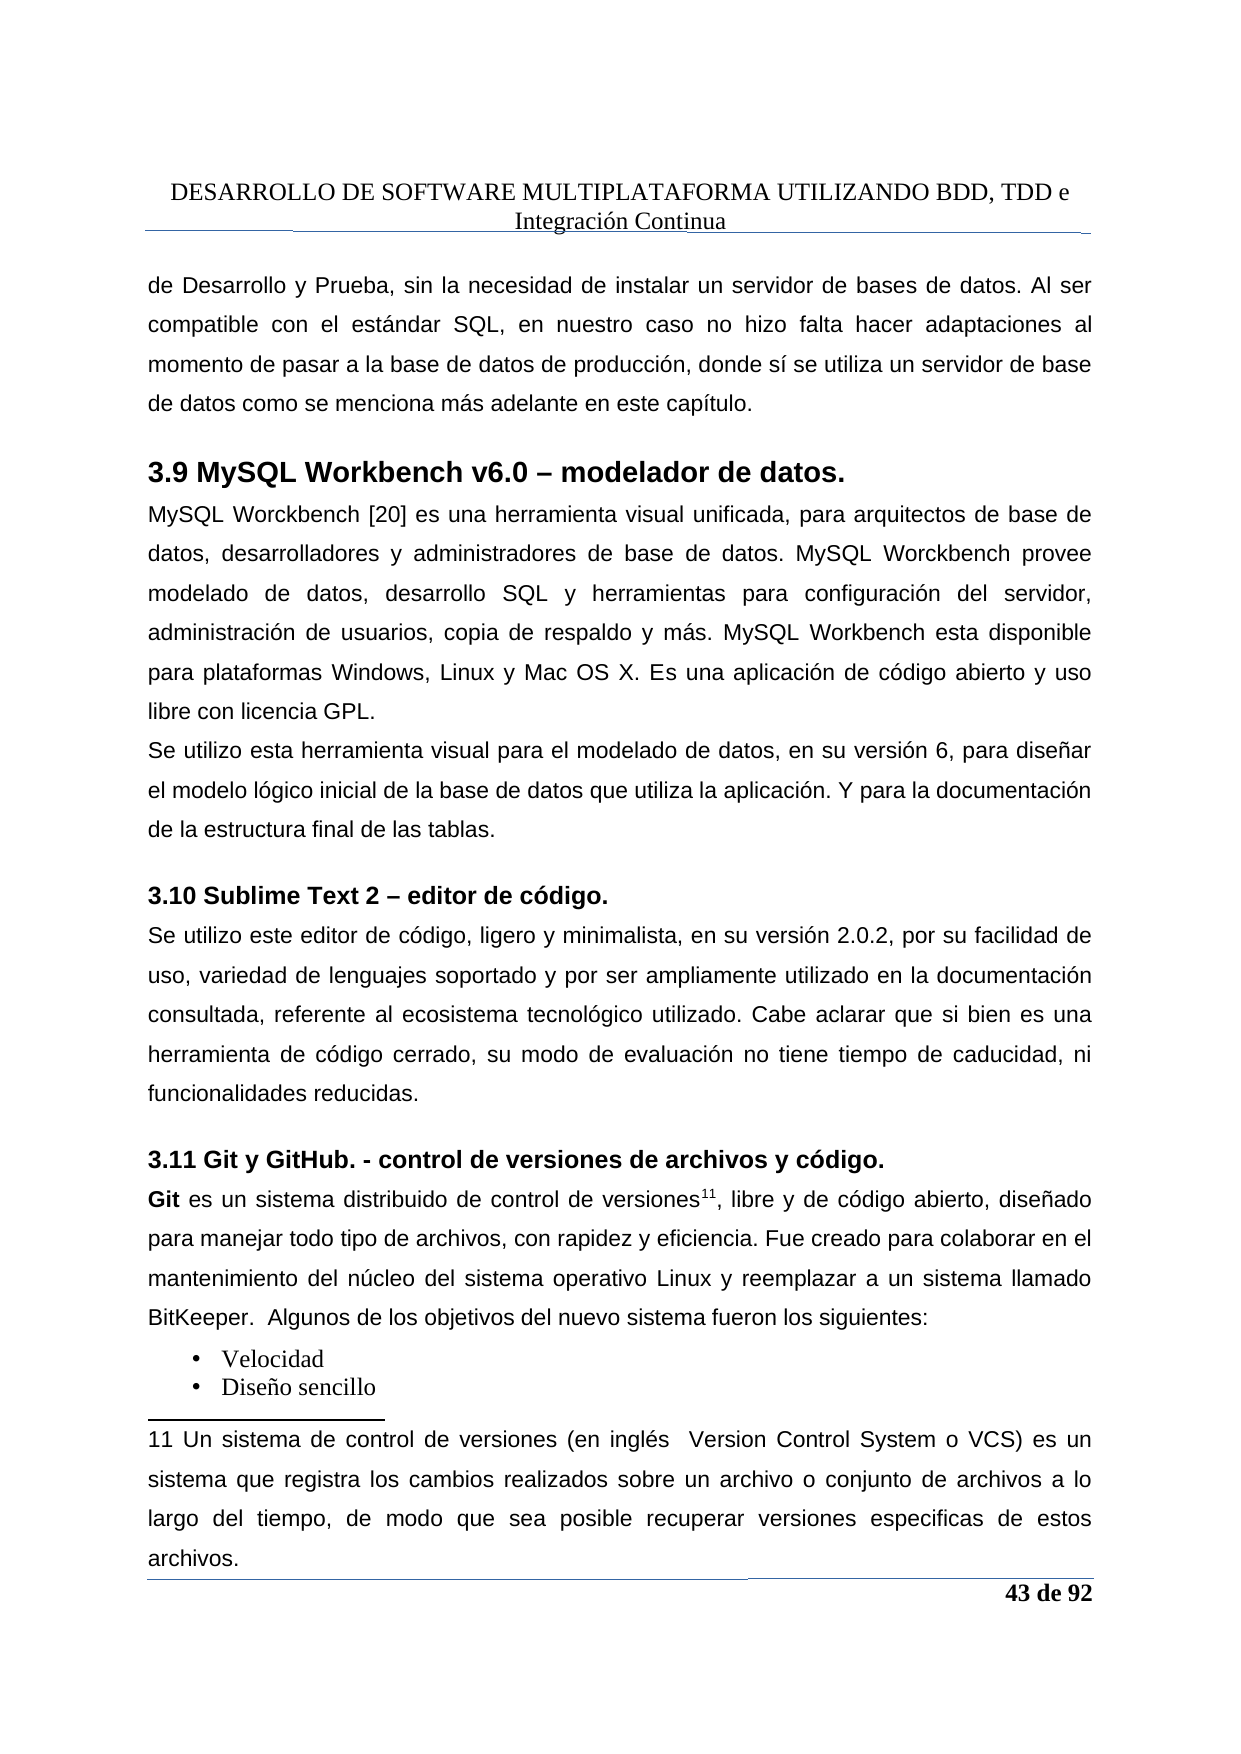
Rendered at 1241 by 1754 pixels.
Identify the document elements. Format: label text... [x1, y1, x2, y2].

subtitle 3.10 Sublime Text 2 – editor de código. [148, 881, 1093, 910]
subtitle 3.11 Git y GitHub. - control de versiones de archivos y código. [148, 1144, 1093, 1173]
text Se utilizo este editor de código, ligero y minimalista, en su versión 2.0.2, por su facilidad de uso, variedad de lenguajes soportado y por ser ampliamente utilizado en la documentación consultada, referente al ecosistema tecnológico utilizado. Cabe aclarar que si bien es una herramienta de código cerrado, su modo de evaluación no tiene tiempo de caducidad, ni funcionalidades reducidas. [148, 922, 1093, 1106]
list Diseño sencillo [192, 1372, 1093, 1401]
text de Desarrollo y Prueba, sin la necesidad de instalar un servidor de bases de datos. Al ser compatible con el estándar SQL, en nuestro caso no hizo falta hacer adaptaciones al momento de pasar a la base de datos de producción, donde sí se utiliza un servidor de base de datos como se menciona más adelante en este capítulo. [148, 272, 1093, 416]
text Un sistema de control de versiones (en inglés Version Control System o VCS) es un sistema que registra los cambios realizados sobre un archivo o conjunto de archivos a lo largo del tiempo, de modo que sea posible recuperar versiones especificas de estos archivos. [148, 1426, 1093, 1571]
text Se utilizo esta herramienta visual para el modelado de datos, en su versión 6, para diseñar el modelo lógico inicial de la base de datos que utiliza la aplicación. Y para la documentación de la estructura final de las tablas. [148, 737, 1093, 843]
text Git es un sistema distribuido de control de versiones, libre y de código abierto, diseñado para manejar todo tipo de archivos, con rapidez y eficiencia. Fue creado para colaborar en el mantenimiento del núcleo del sistema operativo Linux y reemplazar a un sistema llamado BitKeeper. Algunos de los objetivos del nuevo sistema fueron los siguientes: [148, 1186, 1093, 1331]
list Velocidad [192, 1344, 1093, 1372]
subtitle 3.9 MySQL Workbench v6.0 – modelador de datos. [148, 454, 1093, 488]
text MySQL Worckbench [20] es una herramienta visual unificada, para arquitectos de base de datos, desarrolladores y administradores de base de datos. MySQL Worckbench provee modelado de datos, desarrollo SQL y herramientas para configuración del servidor, administración de usuarios, copia de respaldo y más. MySQL Workbench esta disponible para plataformas Windows, Linux y Mac OS X. Es una aplicación de código abierto y uso libre con licencia GPL. [148, 501, 1093, 724]
